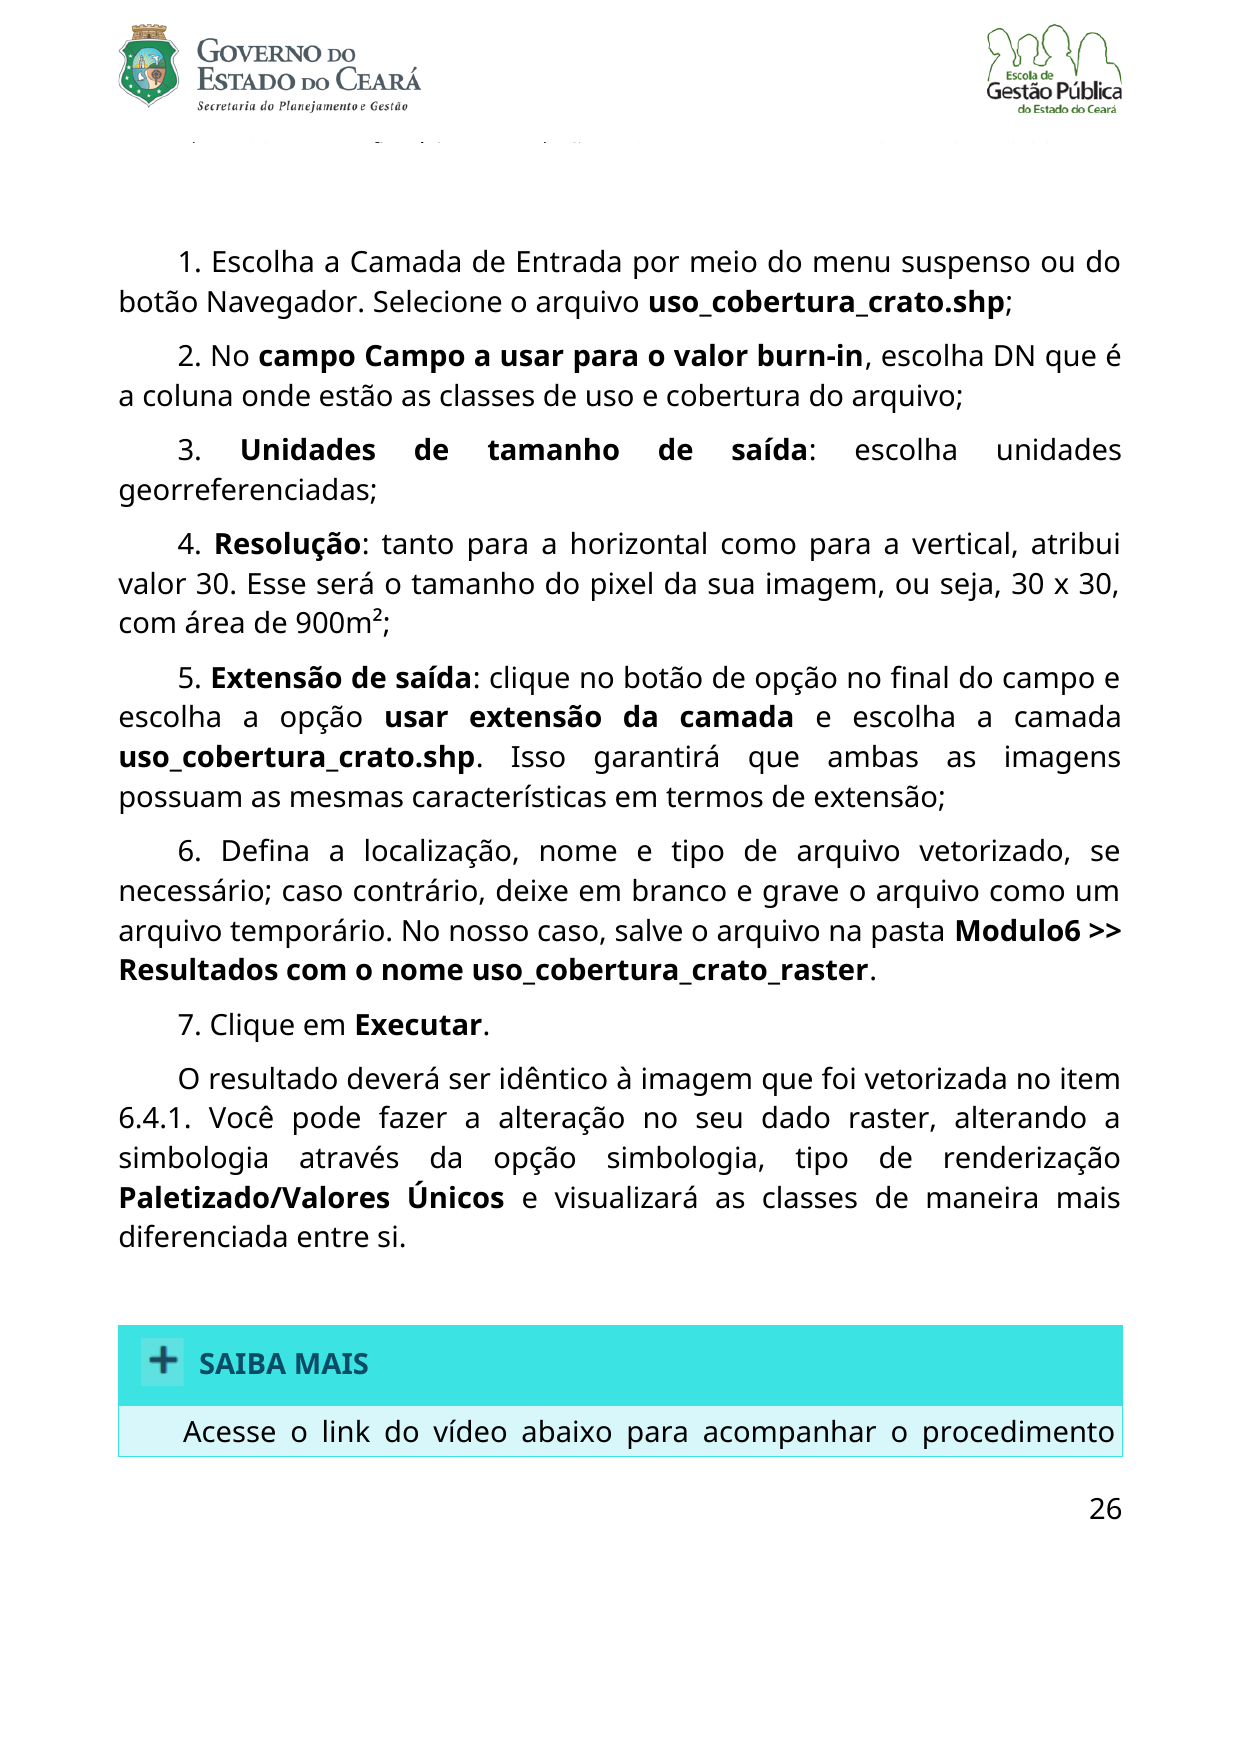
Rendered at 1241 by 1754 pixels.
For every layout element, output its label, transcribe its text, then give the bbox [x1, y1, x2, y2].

table_header SAIBA MAIS [119, 1326, 1122, 1405]
text 7. Clique em Executar. [118, 1004, 1122, 1043]
text 4. Resolução: tanto para a horizontal como para a vertical, atribui valor 30. Esse será o tamanho do pixel da sua imagem, ou seja, 30 x 30, com área de 900m²; [118, 523, 1122, 642]
table_cell Acesse o link do vídeo abaixo para acompanhar o procedimento [119, 1406, 1122, 1456]
text 5. Extensão de saída: clique no botão de opção no final do campo e escolha a opção usar extensão da camada e escolha a camada uso_cobertura_crato.shp. Isso garantirá que ambas as imagens possuam as mesmas características em termos de extensão; [118, 657, 1122, 816]
text 6. Defina a localização, nome e tipo de arquivo vetorizado, se necessário; caso contrário, deixe em branco e grave o arquivo como um arquivo temporário. No nosso caso, salve o arquivo na pasta Modulo6 >> Resultados com o nome uso_cobertura_crato_raster. [118, 830, 1122, 989]
text 2. No campo Campo a usar para o valor burn-in, escolha DN que é a coluna onde estão as classes de uso e cobertura do arquivo; [118, 336, 1122, 415]
text 3. Unidades de tamanho de saída: escolha unidades georreferenciadas; [118, 429, 1122, 509]
picture [118, 24, 1122, 113]
text O resultado deverá ser idêntico à imagem que foi vetorizada no item 6.4.1. Você pode fazer a alteração no seu dado raster, alterando a simbologia através da opção simbologia, tipo de renderização Paletizado/Valores Únicos e visualizará as classes de maneira mais diferenciada entre si. [118, 1058, 1122, 1256]
text 1. Escolha a Camada de Entrada por meio do menu suspenso ou do botão Navegador. Selecione o arquivo uso_cobertura_crato.shp; [118, 242, 1122, 321]
picture [141, 1338, 184, 1386]
